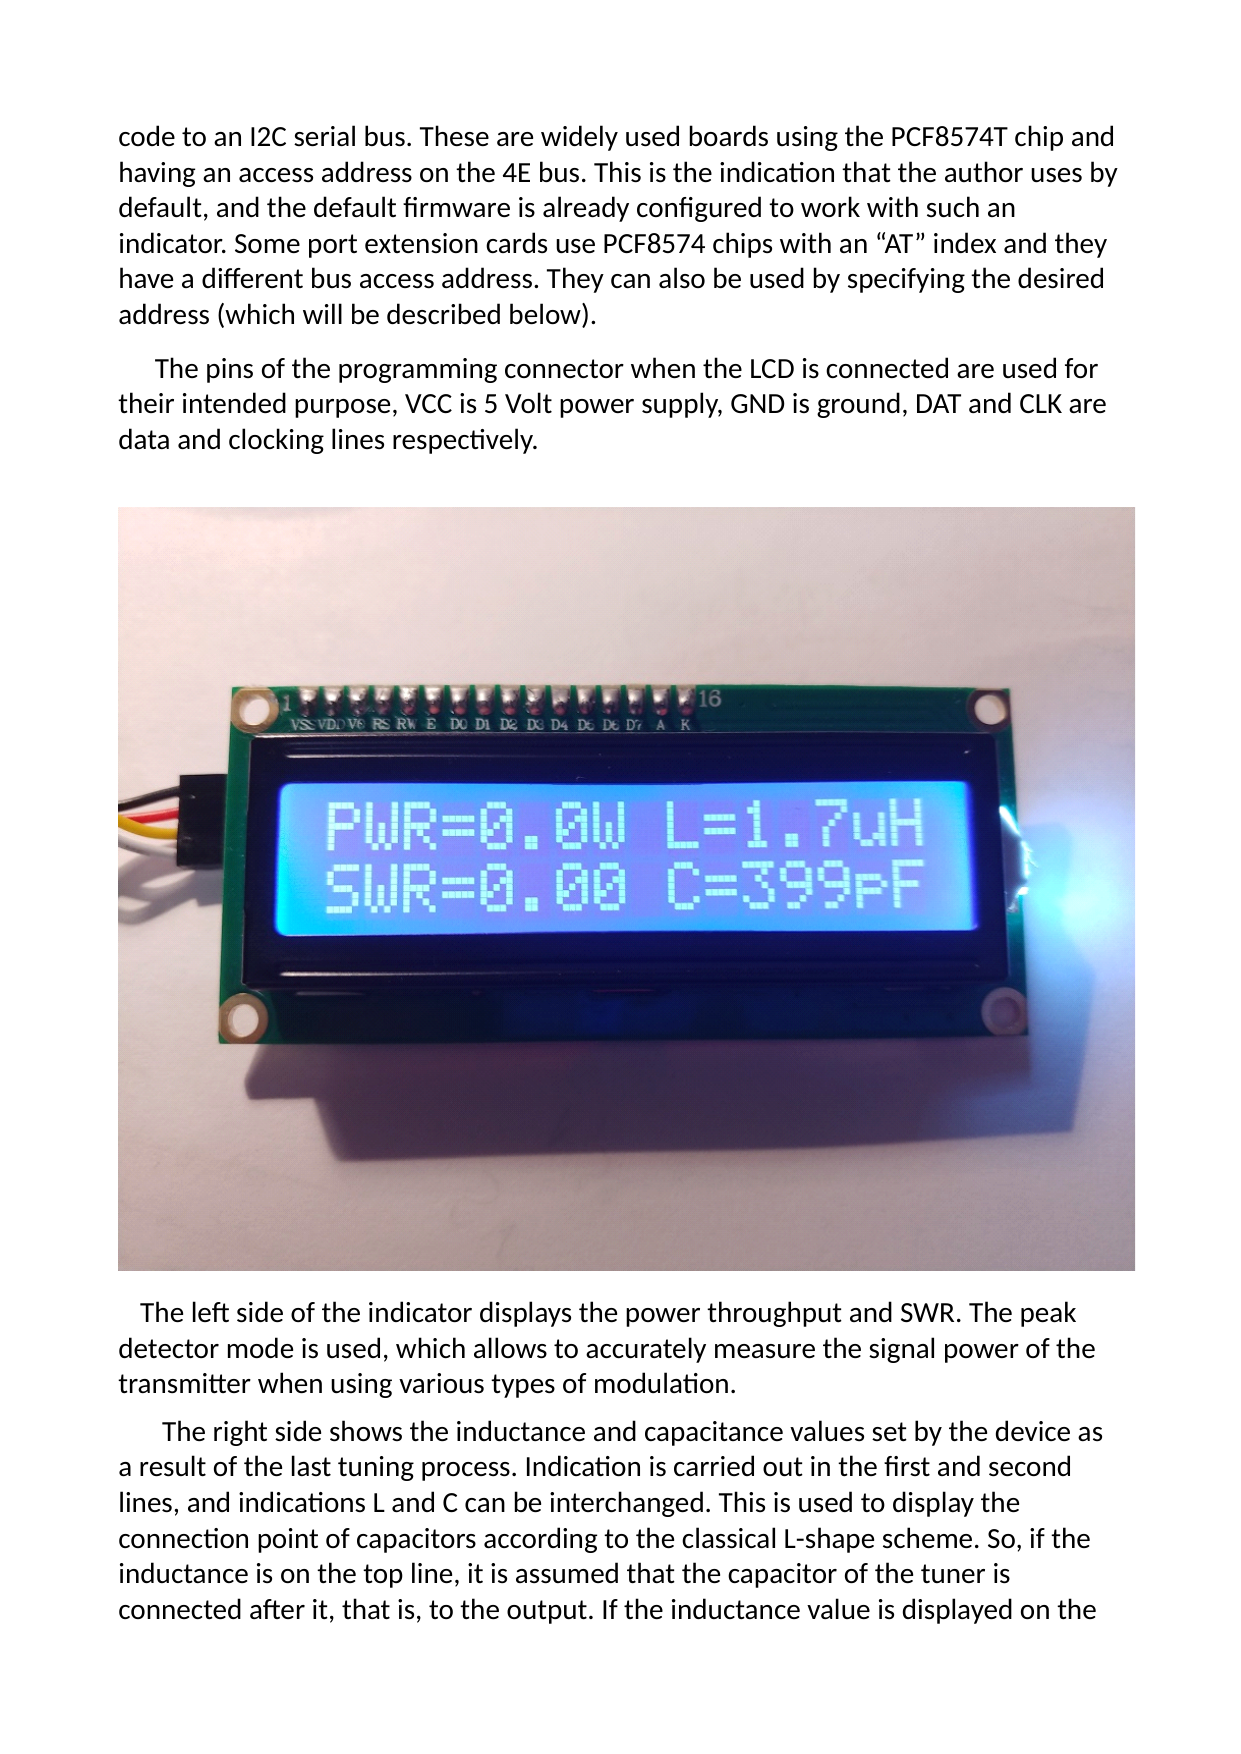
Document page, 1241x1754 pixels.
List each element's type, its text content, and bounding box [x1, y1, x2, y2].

text code to an I2C serial bus. These are widely used boards using the PCF8574T chip and having an access address on the 4E bus. This is the indication that the author uses by default, and the default firmware is already configured to work with such an indicator. Some port extension cards use PCF8574 chips with an “AT” index and they have a different bus access address. They can also be used by specifying the desired address (which will be described below). [118, 118, 1122, 332]
text The right side shows the inductance and capacitance values set by the device as a result of the last tuning process. Indication is carried out in the first and second lines, and indications L and C can be interchanged. This is used to display the connection point of capacitors according to the classical L-shape scheme. So, if the inductance is on the top line, it is assumed that the capacitor of the tuner is connected after it, that is, to the output. If the inductance value is displayed on the [118, 1413, 1122, 1627]
text The pins of the programming connector when the LCD is connected are used for their intended purpose, VCC is 5 Volt power supply, GND is ground, DAT and CLK are data and clocking lines respectively. [118, 350, 1122, 490]
text The left side of the indicator displays the power throughput and SWR. The peak detector mode is used, which allows to accurately measure the signal power of the transmitter when using various types of modulation. [118, 1294, 1122, 1401]
